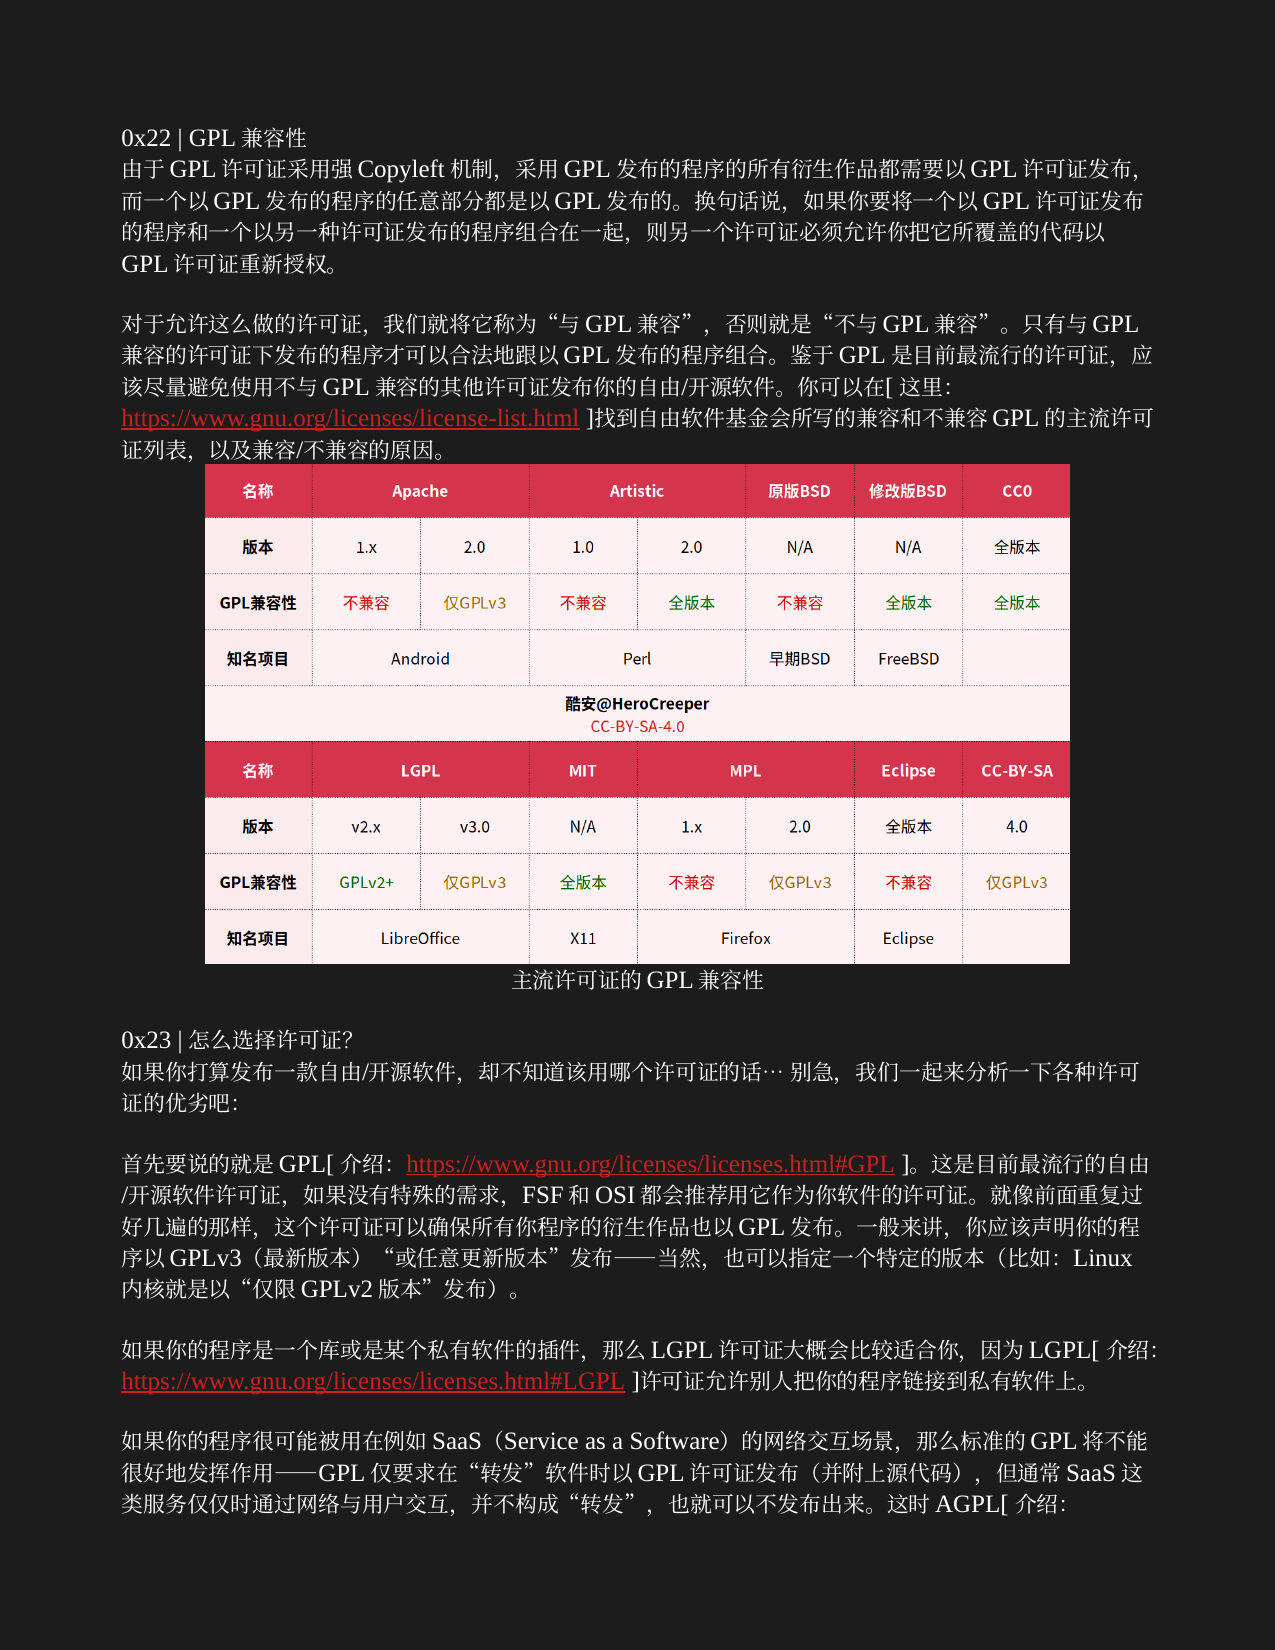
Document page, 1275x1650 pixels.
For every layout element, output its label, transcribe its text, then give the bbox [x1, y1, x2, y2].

text 主流许可证的GPL兼容性 [121, 464, 1154, 995]
text 0x23 | 怎么选择许可证？ [121, 1024, 1154, 1055]
text 如果你打算发布一款自由/开源软件，却不知道该用哪个许可证的话… 别急，我们一起来分析一下各种许可证的优劣吧： [121, 1055, 1154, 1118]
text 如果你的程序是一个库或是某个私有软件的插件，那么LGPL许可证大概会比较适合你，因为LGPL[ 介绍：https://www.gnu.org/licenses/licenses.html#LGPL ]许可证允许别人把你的程序链接到私有软件上。 [121, 1333, 1154, 1396]
text 如果你的程序很可能被用在例如SaaS（Service as a Software）的网络交互场景，那么标准的GPL将不能很好地发挥作用——GPL仅要求在“转发”软件时以GPL许可证发布（并附上源代码），但通常SaaS这类服务仅仅时通过网络与用户交互，并不构成“转发”，也就可以不发布出来。这时AGPL[ 介绍： [121, 1424, 1154, 1519]
text 由于GPL许可证采用强Copyleft机制，采用GPL发布的程序的所有衍生作品都需要以GPL许可证发布，而一个以GPL发布的程序的任意部分都是以GPL发布的。换句话说，如果你要将一个以GPL许可证发布的程序和一个以另一种许可证发布的程序组合在一起，则另一个许可证必须允许你把它所覆盖的代码以GPL许可证重新授权。 [121, 153, 1154, 278]
text 0x22 | GPL兼容性 [121, 121, 1154, 153]
text 首先要说的就是GPL[ 介绍：https://www.gnu.org/licenses/licenses.html#GPL ]。这是目前最流行的自由/开源软件许可证，如果没有特殊的需求，FSF和OSI都会推荐用它作为你软件的许可证。就像前面重复过好几遍的那样，这个许可证可以确保所有你程序的衍生作品也以GPL发布。一般来讲，你应该声明你的程序以GPLv3（最新版本）“或任意更新版本”发布——当然，也可以指定一个特定的版本（比如：Linux内核就是以“仅限GPLv2版本”发布）。 [121, 1147, 1154, 1304]
picture [205, 464, 1070, 964]
text 对于允许这么做的许可证，我们就将它称为“与GPL兼容”，否则就是“不与GPL兼容”。只有与GPL兼容的许可证下发布的程序才可以合法地跟以GPL发布的程序组合。鉴于GPL是目前最流行的许可证，应该尽量避免使用不与GPL兼容的其他许可证发布你的自由/开源软件。你可以在[ 这里：https://www.gnu.org/licenses/license-list.html ]找到自由软件基金会所写的兼容和不兼容GPL的主流许可证列表，以及兼容/不兼容的原因。 [121, 307, 1154, 464]
